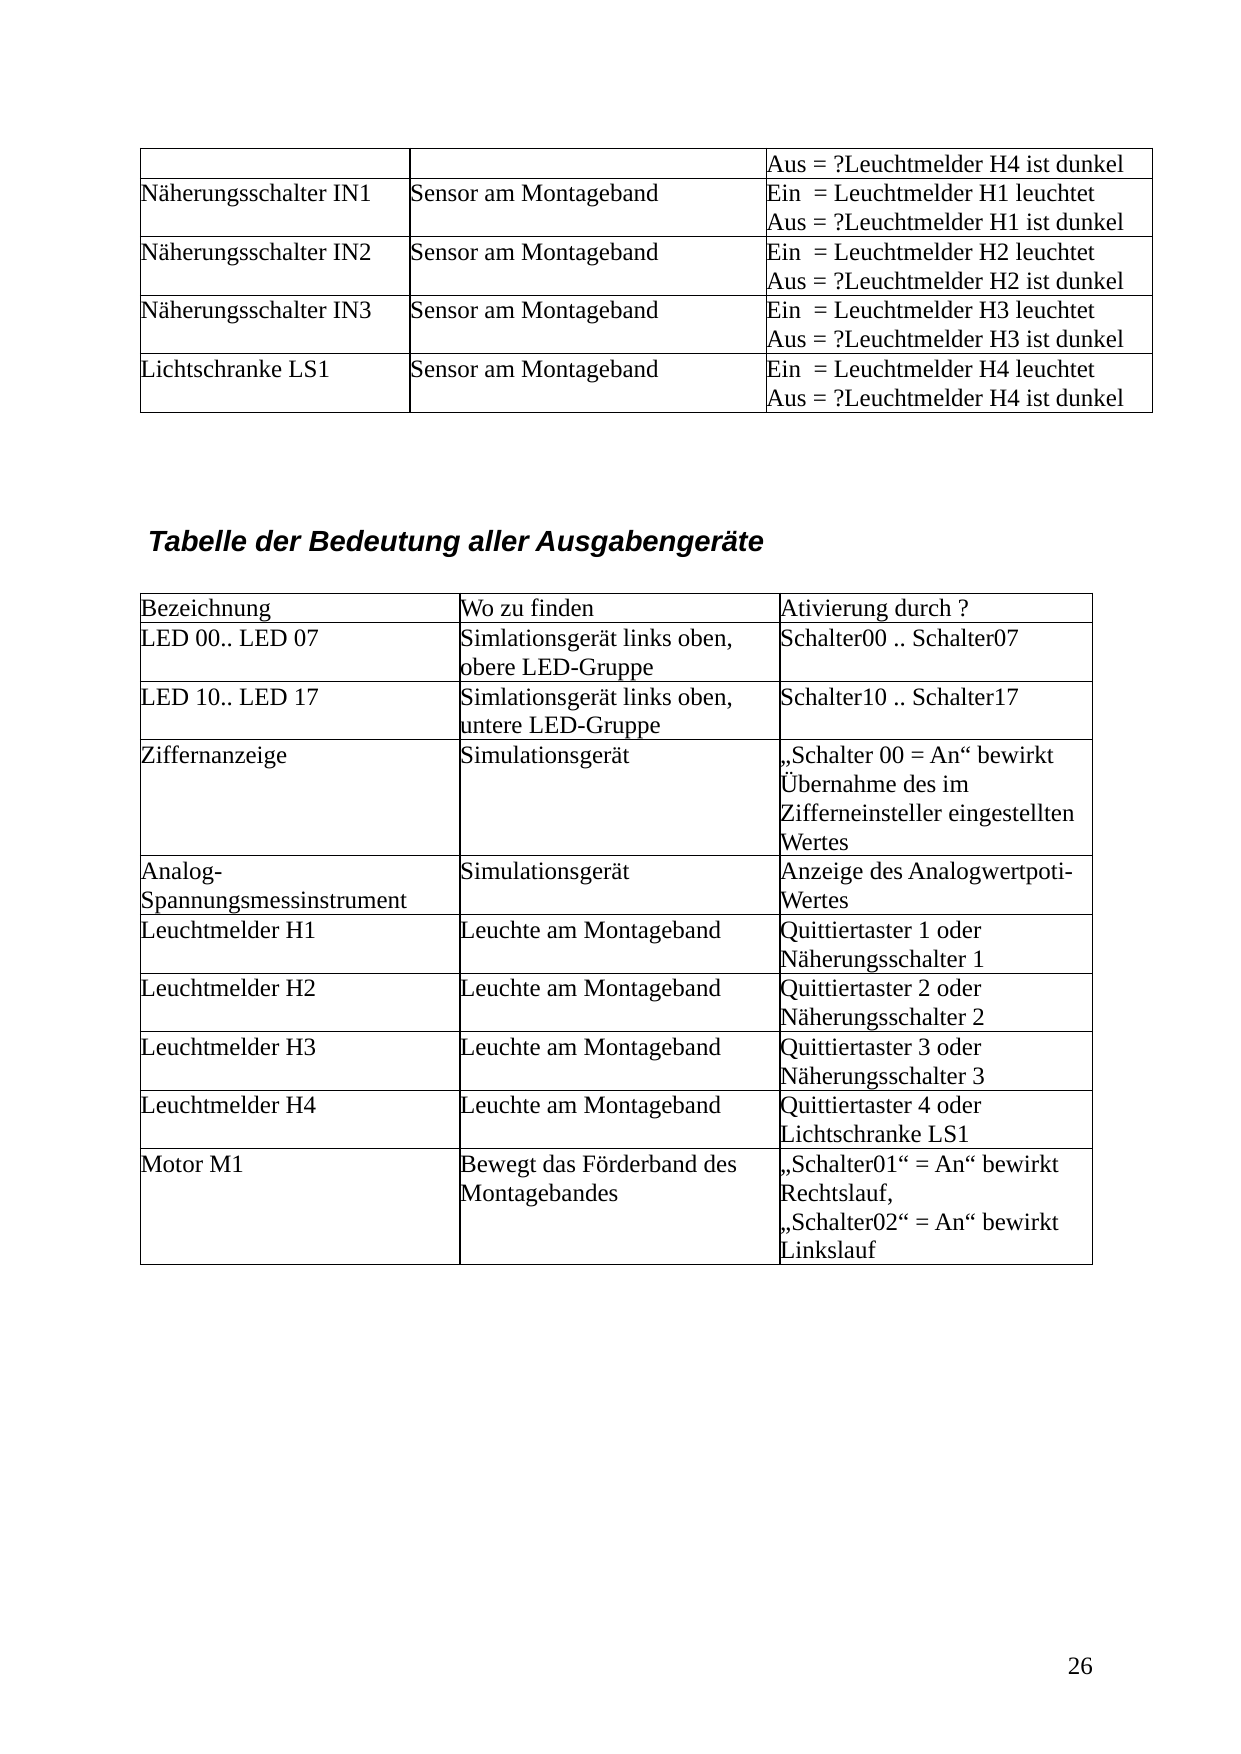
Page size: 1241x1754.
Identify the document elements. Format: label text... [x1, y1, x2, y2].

table_cell Quittiertaster 4 oder Lichtschranke LS1 [781, 1091, 1092, 1148]
table_cell „Schalter 00 = An“ bewirkt Übernahme des im Zifferneinsteller eingestellten Wertes [781, 740, 1092, 855]
table_cell Simlationsgerät links oben, untere LED-Gruppe [461, 682, 779, 739]
table_cell Bewegt das Förderband des Montagebandes [461, 1149, 779, 1264]
subtitle Tabelle der Bedeutung aller Ausgabengeräte [148, 524, 1093, 557]
table_header Wo zu finden [461, 594, 779, 622]
table_cell Näherungsschalter IN1 [141, 179, 409, 236]
table_cell LED 10.. LED 17 [141, 682, 459, 739]
table_cell Simulationsgerät [461, 740, 779, 855]
table_cell Sensor am Montageband [411, 354, 766, 412]
table_cell Motor M1 [141, 1149, 459, 1264]
table_cell Leuchte am Montageband [461, 1032, 779, 1089]
table_cell Näherungsschalter IN2 [141, 237, 409, 294]
table_cell Leuchtmelder H2 [141, 974, 459, 1031]
table_cell Lichtschranke LS1 [141, 354, 409, 412]
table_cell Schalter00 .. Schalter07 [781, 623, 1092, 681]
table_cell Quittiertaster 2 oder Näherungsschalter 2 [781, 974, 1092, 1031]
table_cell Leuchte am Montageband [461, 915, 779, 972]
table_cell Leuchtmelder H4 [141, 1091, 459, 1148]
table_cell „Schalter01“ = An“ bewirkt Rechtslauf, „Schalter02“ = An“ bewirkt Linkslauf [781, 1149, 1092, 1264]
table_cell Näherungsschalter IN3 [141, 296, 409, 353]
table_cell Leuchte am Montageband [461, 974, 779, 1031]
table_cell Simulationsgerät [461, 856, 779, 914]
table_cell Leuchtmelder H1 [141, 915, 459, 972]
table_cell Ein = Leuchtmelder H4 leuchtet Aus = ?Leuchtmelder H4 ist dunkel [767, 354, 1152, 412]
table_cell Ein = Leuchtmelder H1 leuchtet Aus = ?Leuchtmelder H1 ist dunkel [767, 179, 1152, 236]
table_cell Quittiertaster 3 oder Näherungsschalter 3 [781, 1032, 1092, 1089]
table_cell Ein = Leuchtmelder H2 leuchtet Aus = ?Leuchtmelder H2 ist dunkel [767, 237, 1152, 294]
table_header Bezeichnung [141, 594, 459, 622]
table_cell [141, 149, 409, 177]
table_cell Leuchtmelder H3 [141, 1032, 459, 1089]
table_cell Simlationsgerät links oben, obere LED-Gruppe [461, 623, 779, 681]
table_cell Leuchte am Montageband [461, 1091, 779, 1148]
table_cell Schalter10 .. Schalter17 [781, 682, 1092, 739]
table_cell Anzeige des Analogwertpoti-Wertes [781, 856, 1092, 914]
table_cell Quittiertaster 1 oder Näherungsschalter 1 [781, 915, 1092, 972]
table_cell Sensor am Montageband [411, 179, 766, 236]
table_cell Sensor am Montageband [411, 237, 766, 294]
table_cell Sensor am Montageband [411, 296, 766, 353]
table_cell [411, 149, 766, 177]
table_cell Ein = Leuchtmelder H3 leuchtet Aus = ?Leuchtmelder H3 ist dunkel [767, 296, 1152, 353]
table_cell LED 00.. LED 07 [141, 623, 459, 681]
table_cell Aus = ?Leuchtmelder H4 ist dunkel [767, 149, 1152, 177]
table_header Ativierung durch ? [781, 594, 1092, 622]
table_cell Ziffernanzeige [141, 740, 459, 855]
table_cell Analog-Spannungsmessinstrument [141, 856, 459, 914]
